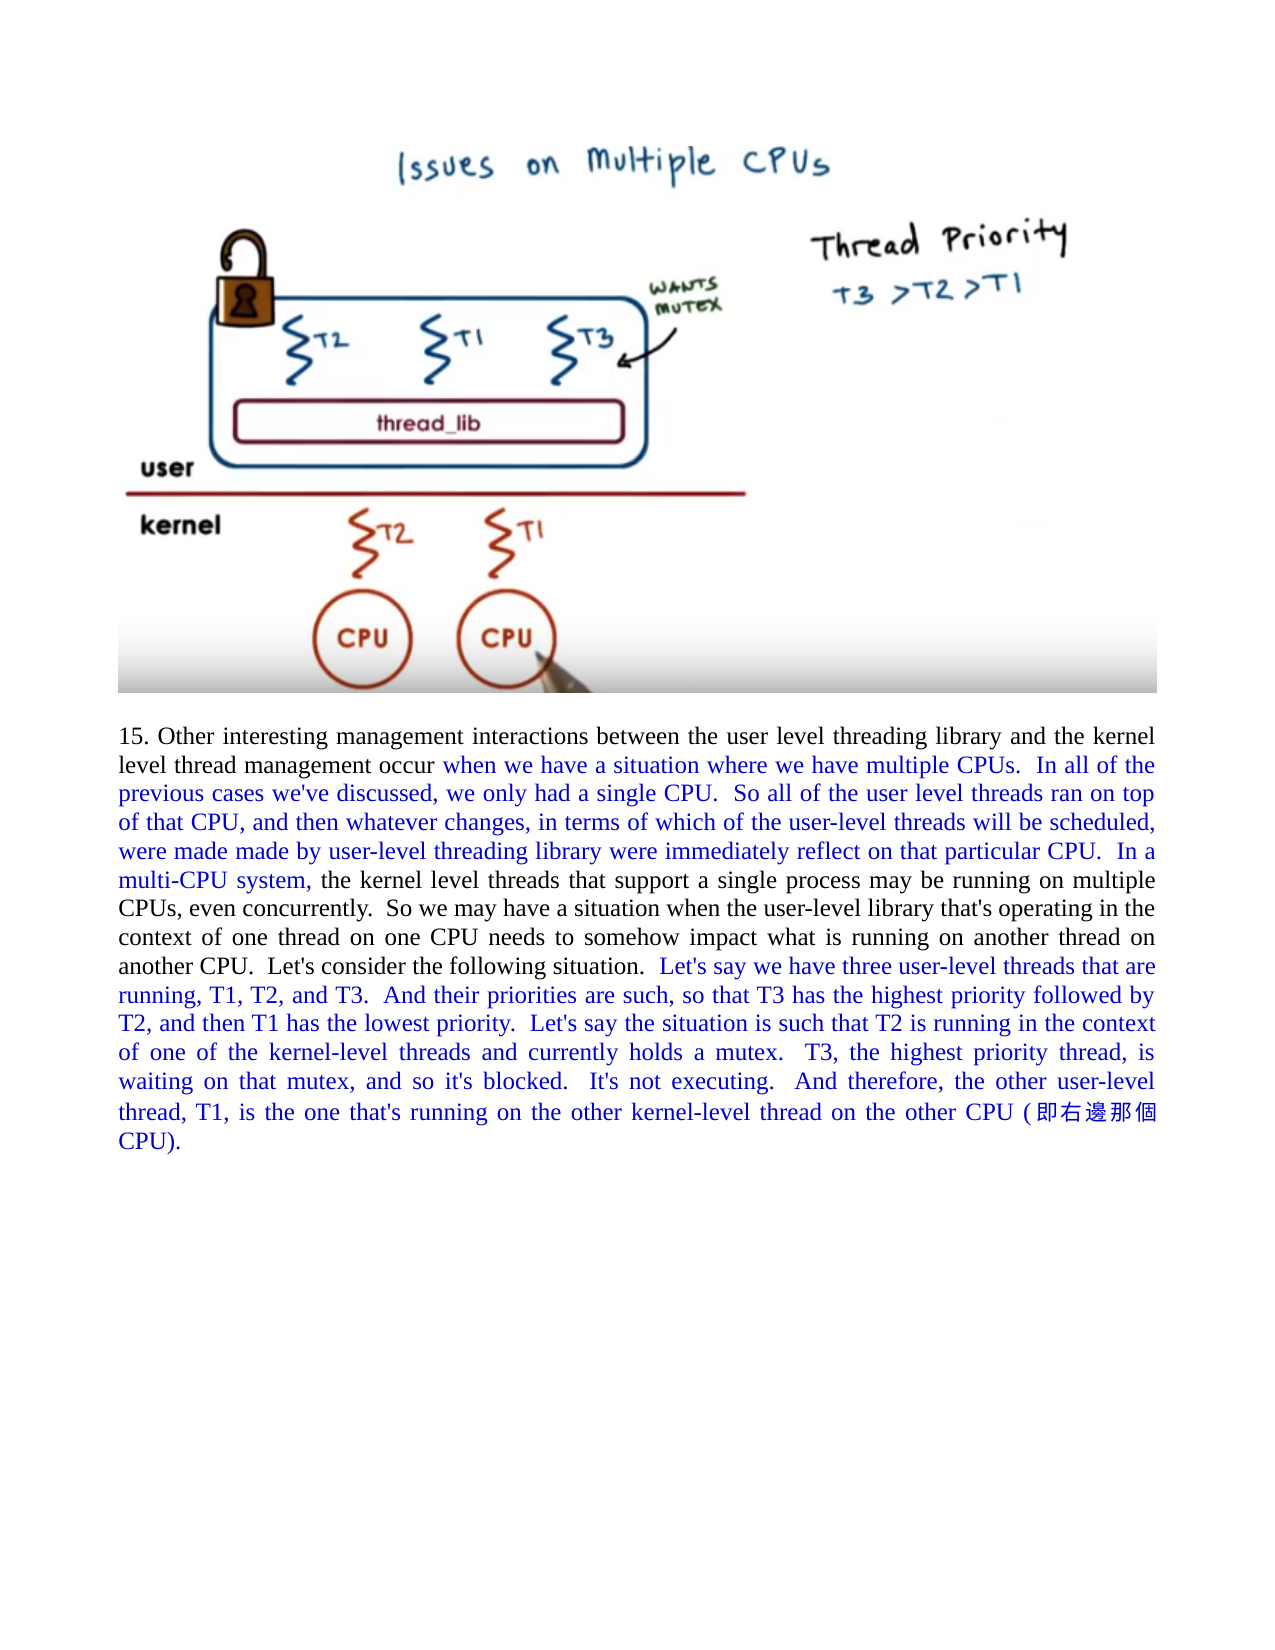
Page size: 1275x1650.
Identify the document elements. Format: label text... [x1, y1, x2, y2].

picture [118, 146, 1157, 693]
text 15. Other interesting management interactions between the user level threading library and the kernel level thread management occur when we have a situation where we have multiple CPUs. In all of the previous cases we've discussed, we only had a single CPU. So all of the user level threads ran on top of that CPU, and then whatever changes, in terms of which of the user-level threads will be scheduled, were made made by user-level threading library were immediately reflect on that particular CPU. In a multi-CPU system, the kernel level threads that support a single process may be running on multiple CPUs, even concurrently. So we may have a situation when the user-level library that's operating in the context of one thread on one CPU needs to somehow impact what is running on another thread on another CPU. Let's consider the following situation. Let's say we have three user-level threads that are running, T1, T2, and T3. And their priorities are such, so that T3 has the highest priority followed by T2, and then T1 has the lowest priority. Let's say the situation is such that T2 is running in the context of one of the kernel-level threads and currently holds a mutex. T3, the highest priority thread, is waiting on that mutex, and so it's blocked. It's not executing. And therefore, the other user-level thread, T1, is the one that's running on the other kernel-level thread on the other CPU (即右邊那個CPU). [118, 721, 1157, 1155]
